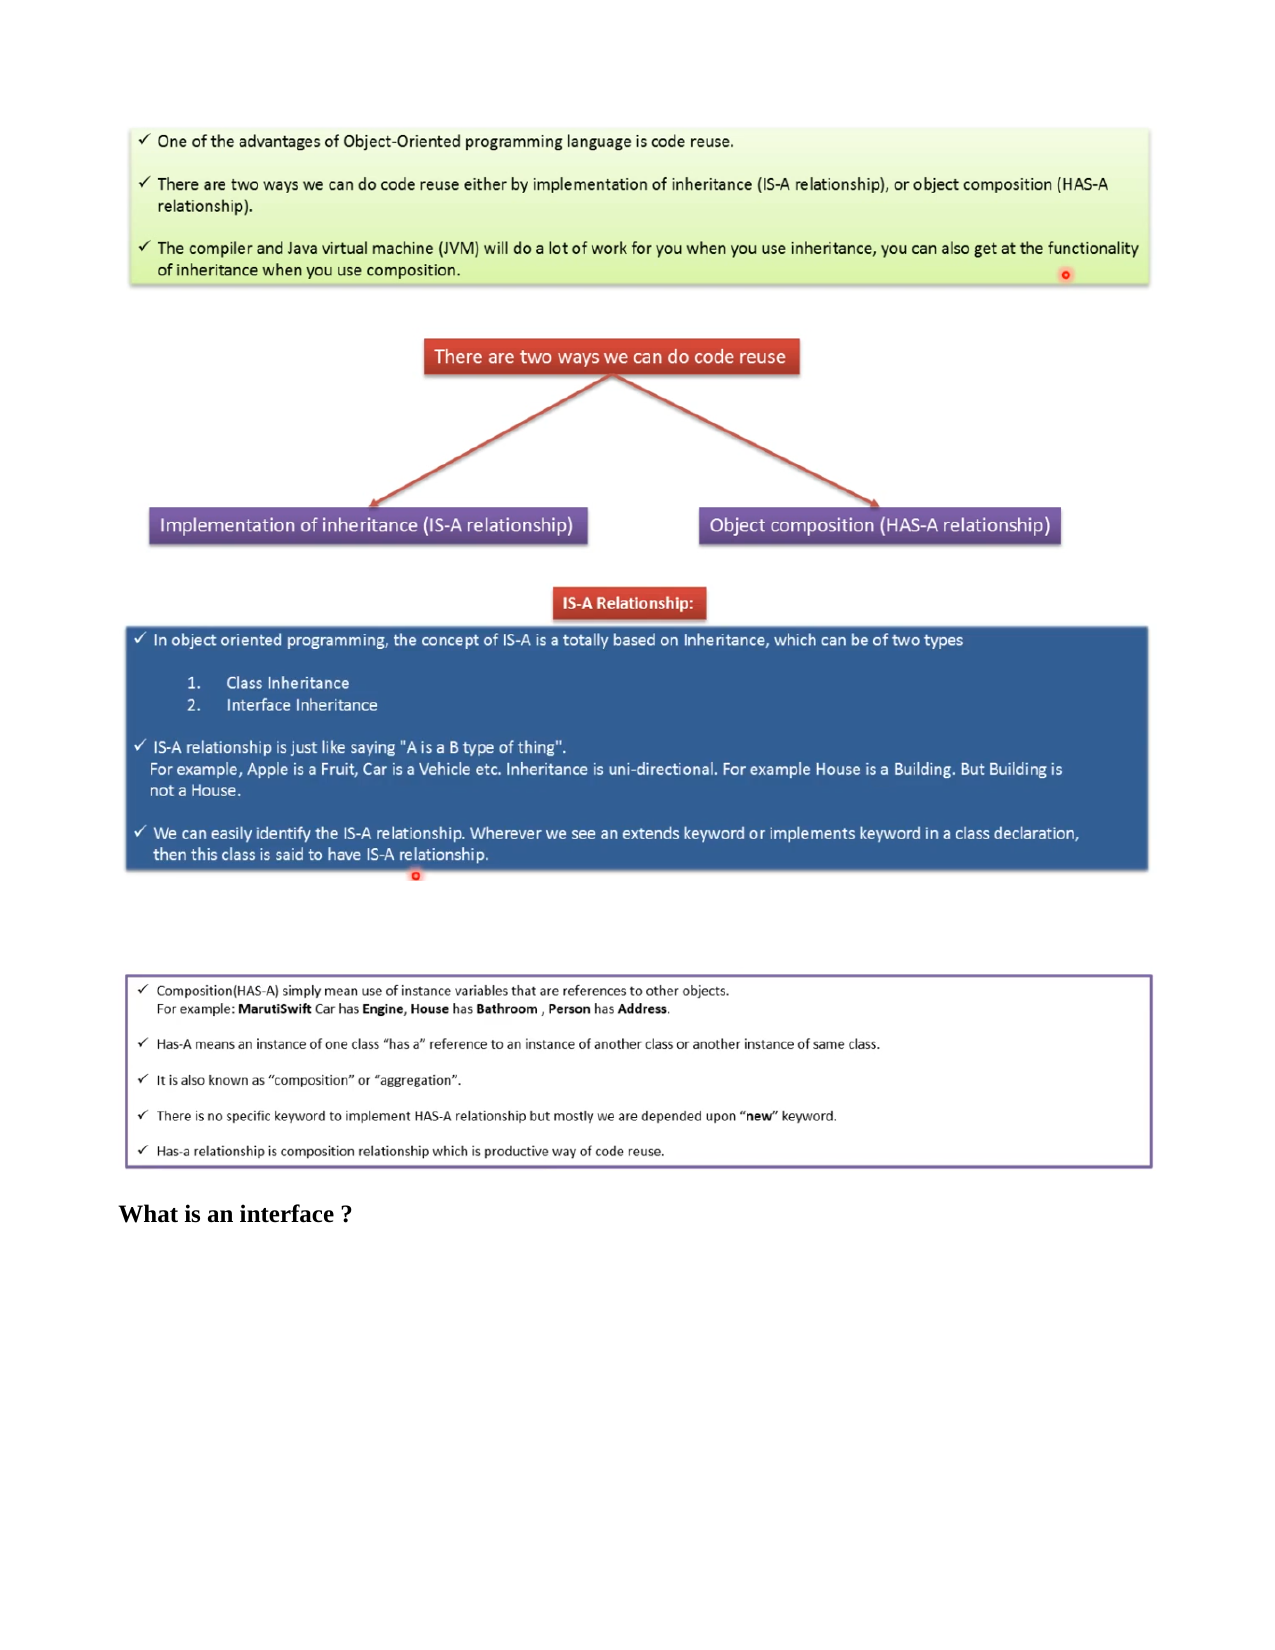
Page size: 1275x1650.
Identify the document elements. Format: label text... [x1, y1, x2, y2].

picture [118, 118, 1157, 555]
picture [118, 967, 1157, 1171]
picture [118, 583, 1157, 881]
text What is an interface ? [118, 1199, 1157, 1228]
